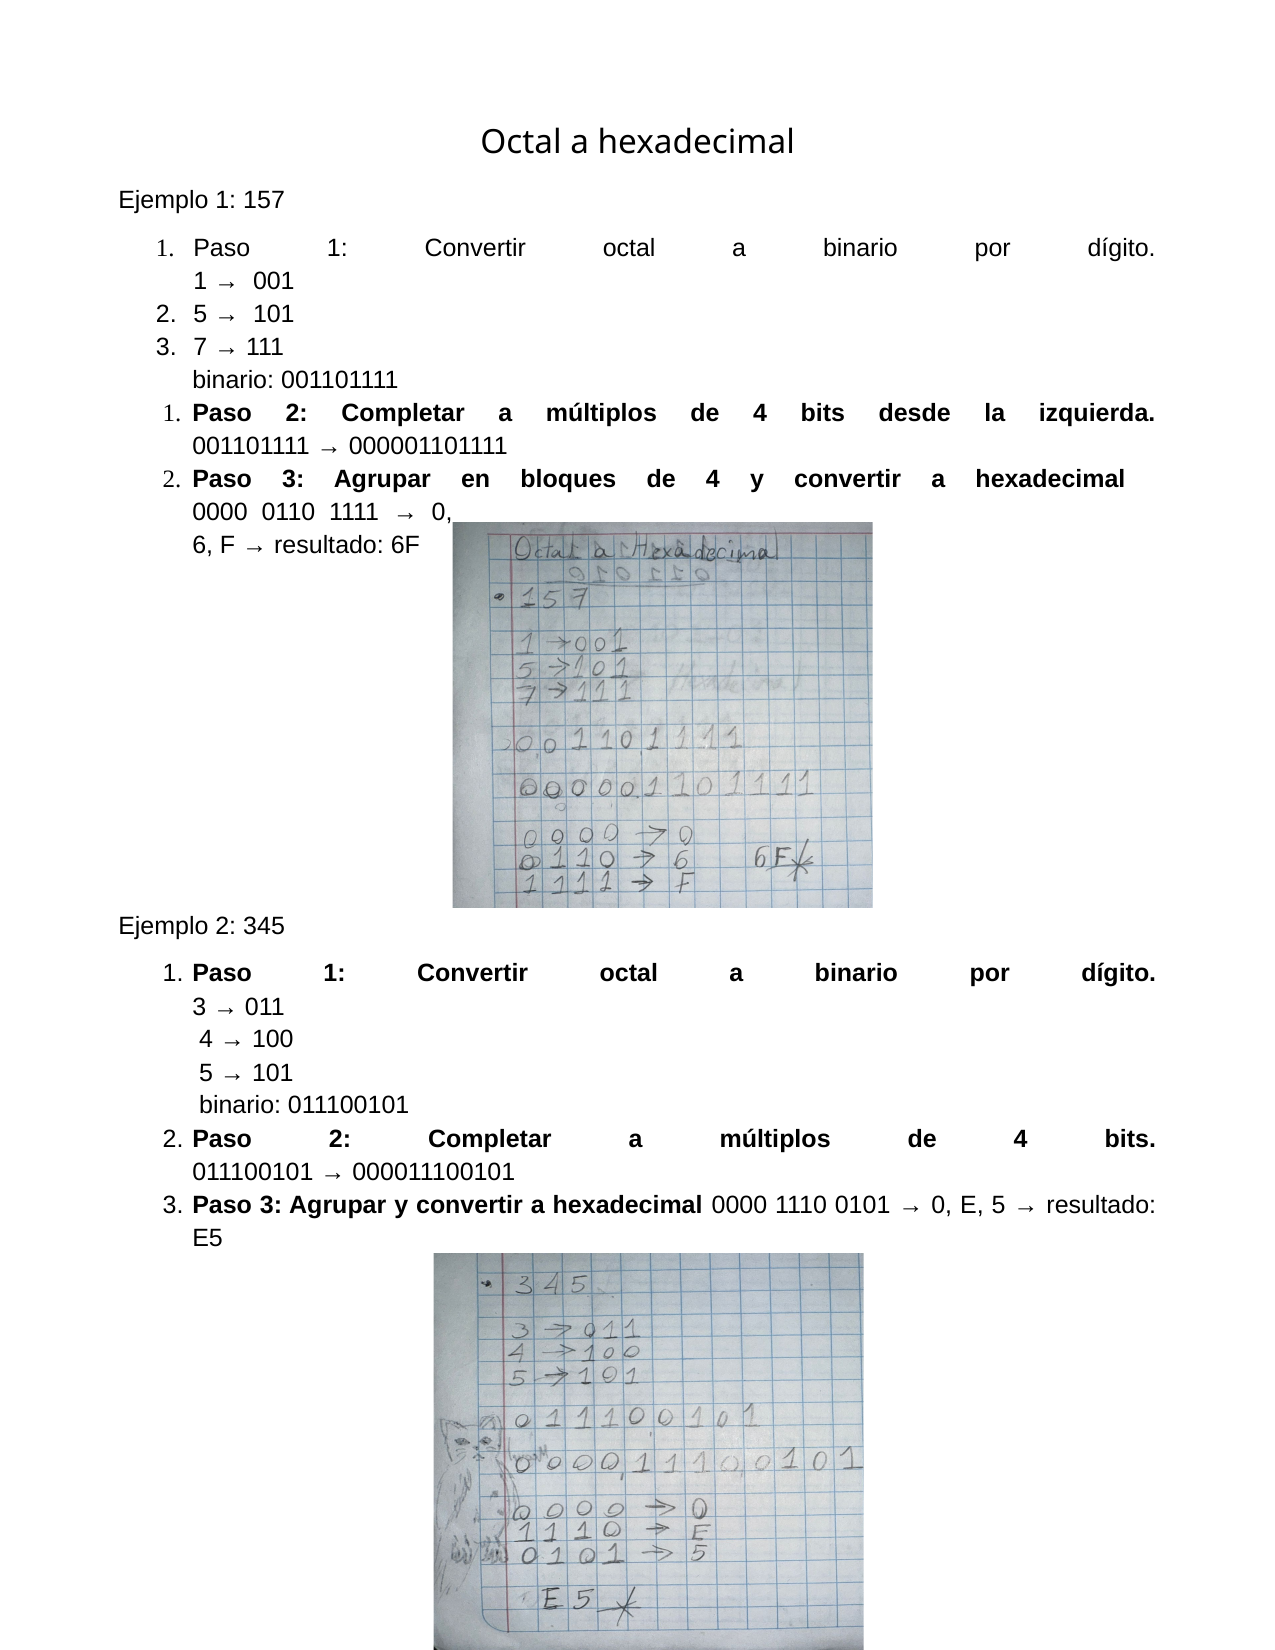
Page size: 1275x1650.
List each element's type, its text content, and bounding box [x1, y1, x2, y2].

text Ejemplo 1: 157 [118, 185, 1157, 214]
list binario: 001101111 [162, 365, 1157, 393]
list Paso 1: Convertir octal a binario por dígito. 3 → 011 [162, 958, 1157, 1020]
list Paso 1: Convertir octal a binario por dígito. 1 → 001 [156, 232, 1157, 294]
text Ejemplo 2: 345 [118, 911, 1157, 939]
list Paso 3: Agrupar y convertir a hexadecimal 0000 1110 0101 → 0, E, 5 → resultado: E5 [162, 1189, 1157, 1251]
text Octal a hexadecimal [118, 118, 1157, 163]
list Paso 2: Completar a múltiplos de 4 bits. 011100101 → 000011100101 [162, 1123, 1157, 1185]
list 5 → 101 [162, 1057, 1157, 1086]
list 5 → 101 [156, 299, 1157, 327]
picture [433, 1253, 864, 1650]
list Paso 2: Completar a múltiplos de 4 bits desde la izquierda. 001101111 → 000001101111 [162, 398, 1157, 459]
picture [452, 522, 873, 908]
list binario: 011100101 [162, 1091, 1157, 1119]
list Paso 3: Agrupar en bloques de 4 y convertir a hexadecimal 0000 0110 1111 → 0, 6, F → resultado: 6F [162, 464, 1157, 559]
list 4 → 100 [162, 1024, 1157, 1053]
list 7 → 111 [156, 332, 1157, 360]
